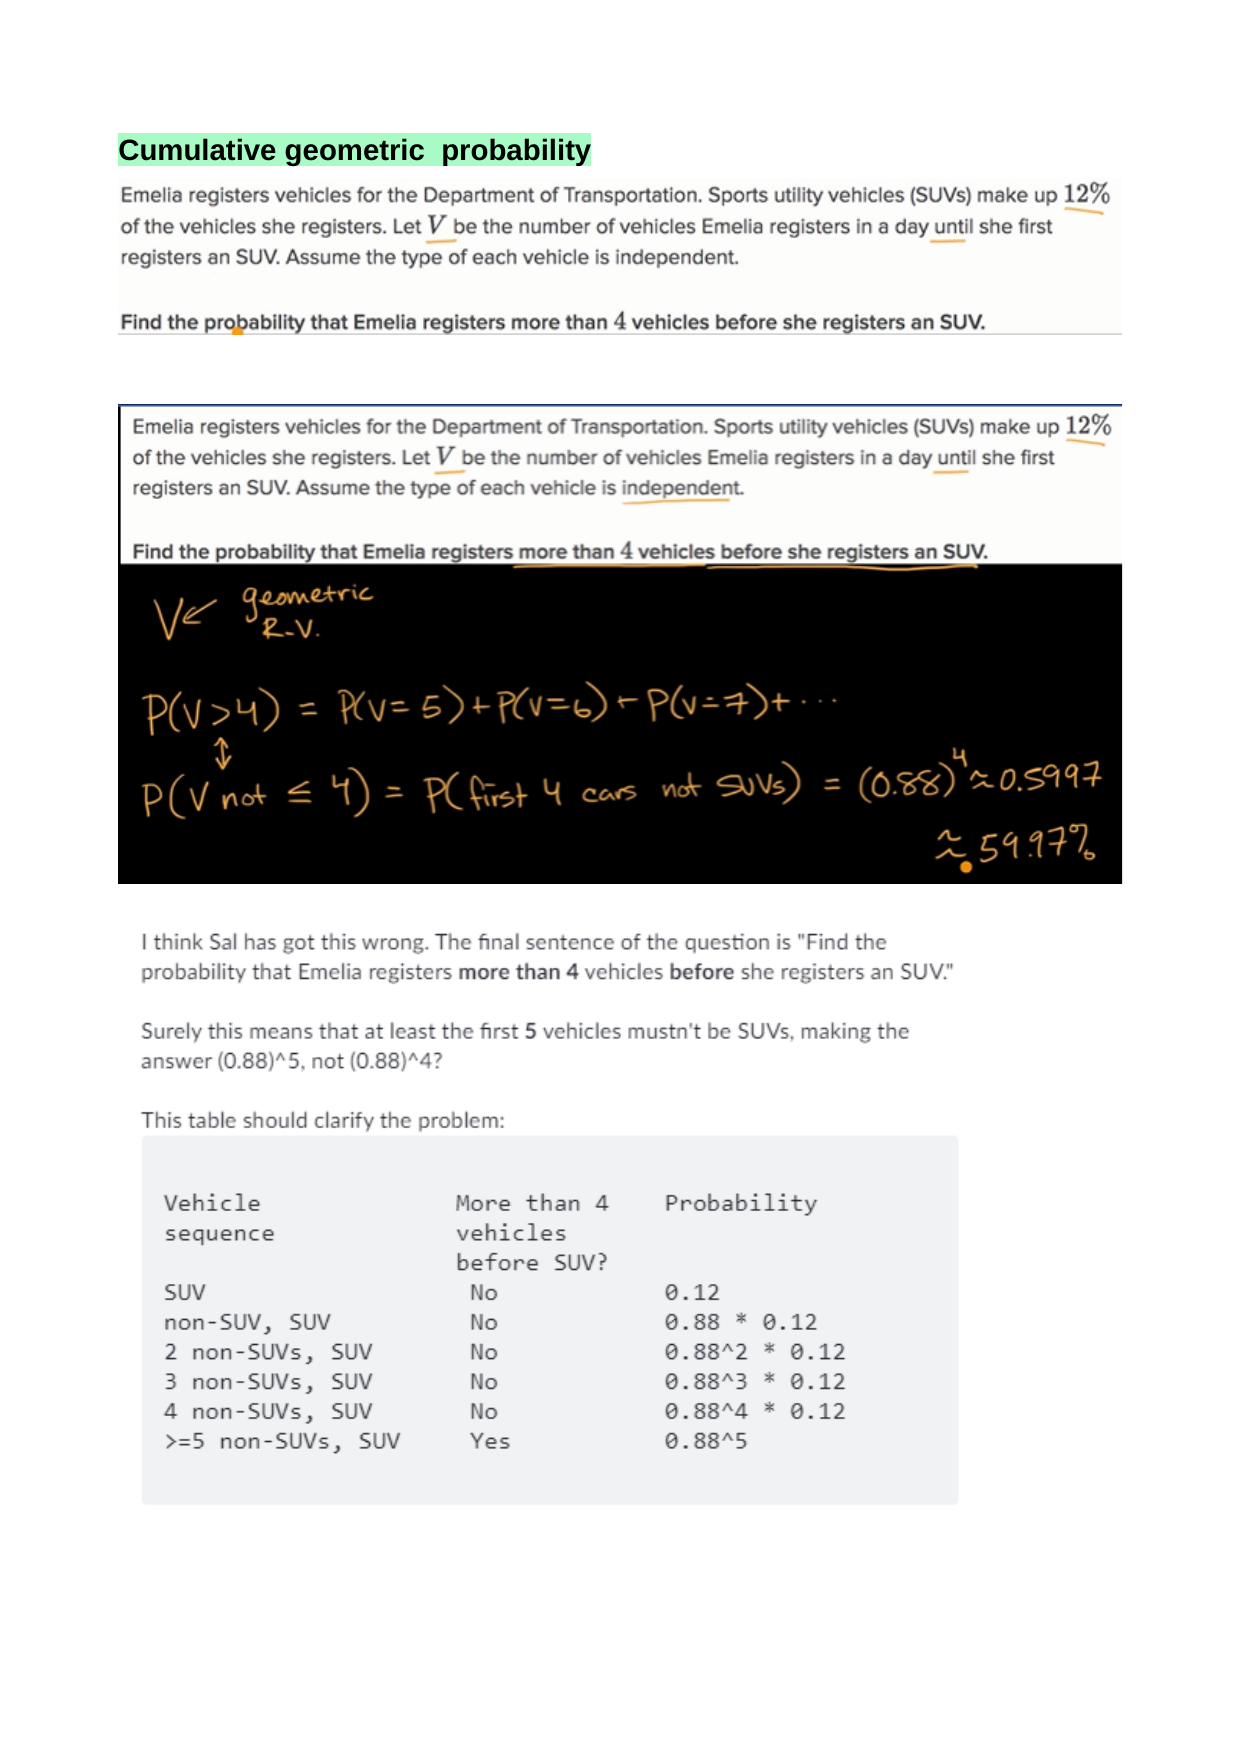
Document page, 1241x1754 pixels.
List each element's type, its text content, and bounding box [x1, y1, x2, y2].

subtitle Cumulative geometric probability [591, 133, 1122, 166]
picture [118, 178, 1123, 335]
picture [125, 920, 979, 1513]
picture [118, 404, 1123, 884]
